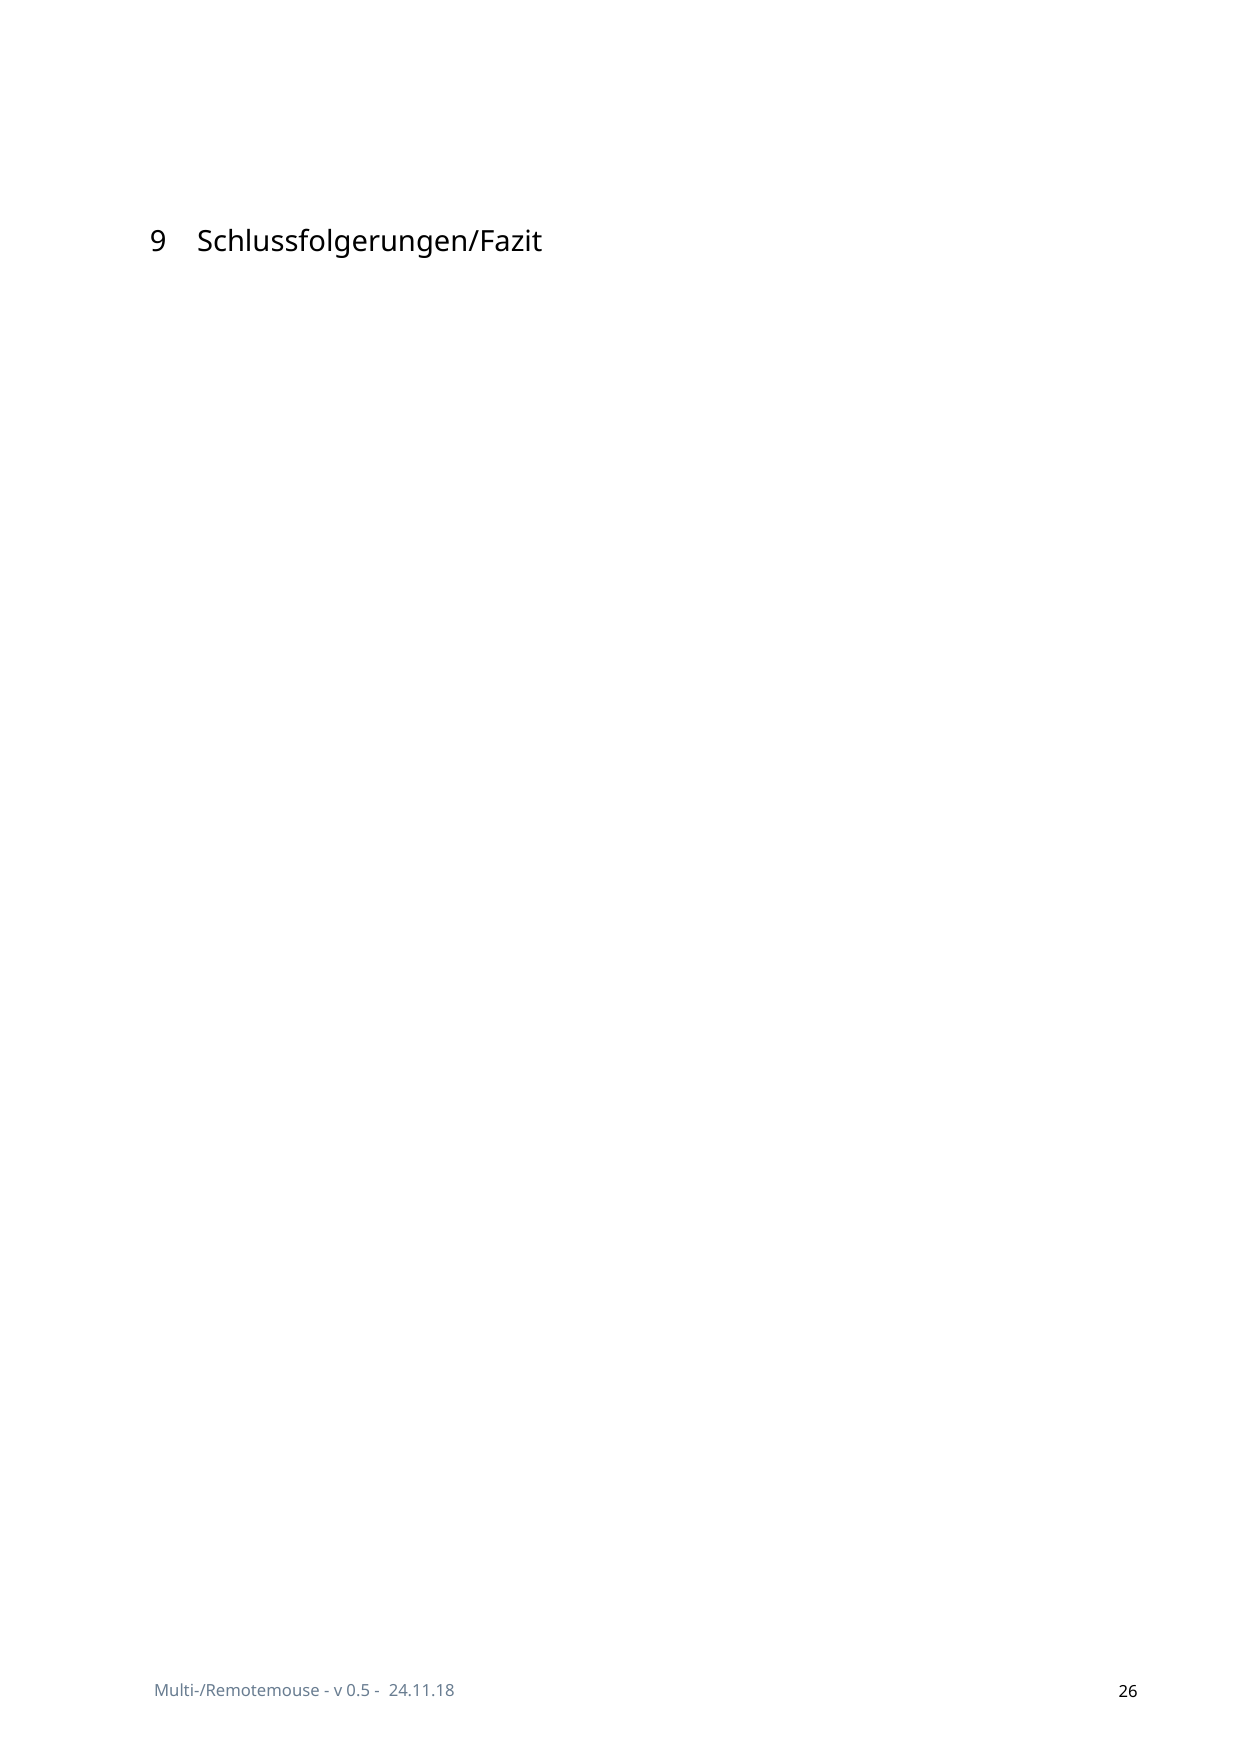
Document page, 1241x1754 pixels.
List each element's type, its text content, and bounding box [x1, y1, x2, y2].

subtitle Schlussfolgerungen/Fazit [149, 221, 1136, 260]
